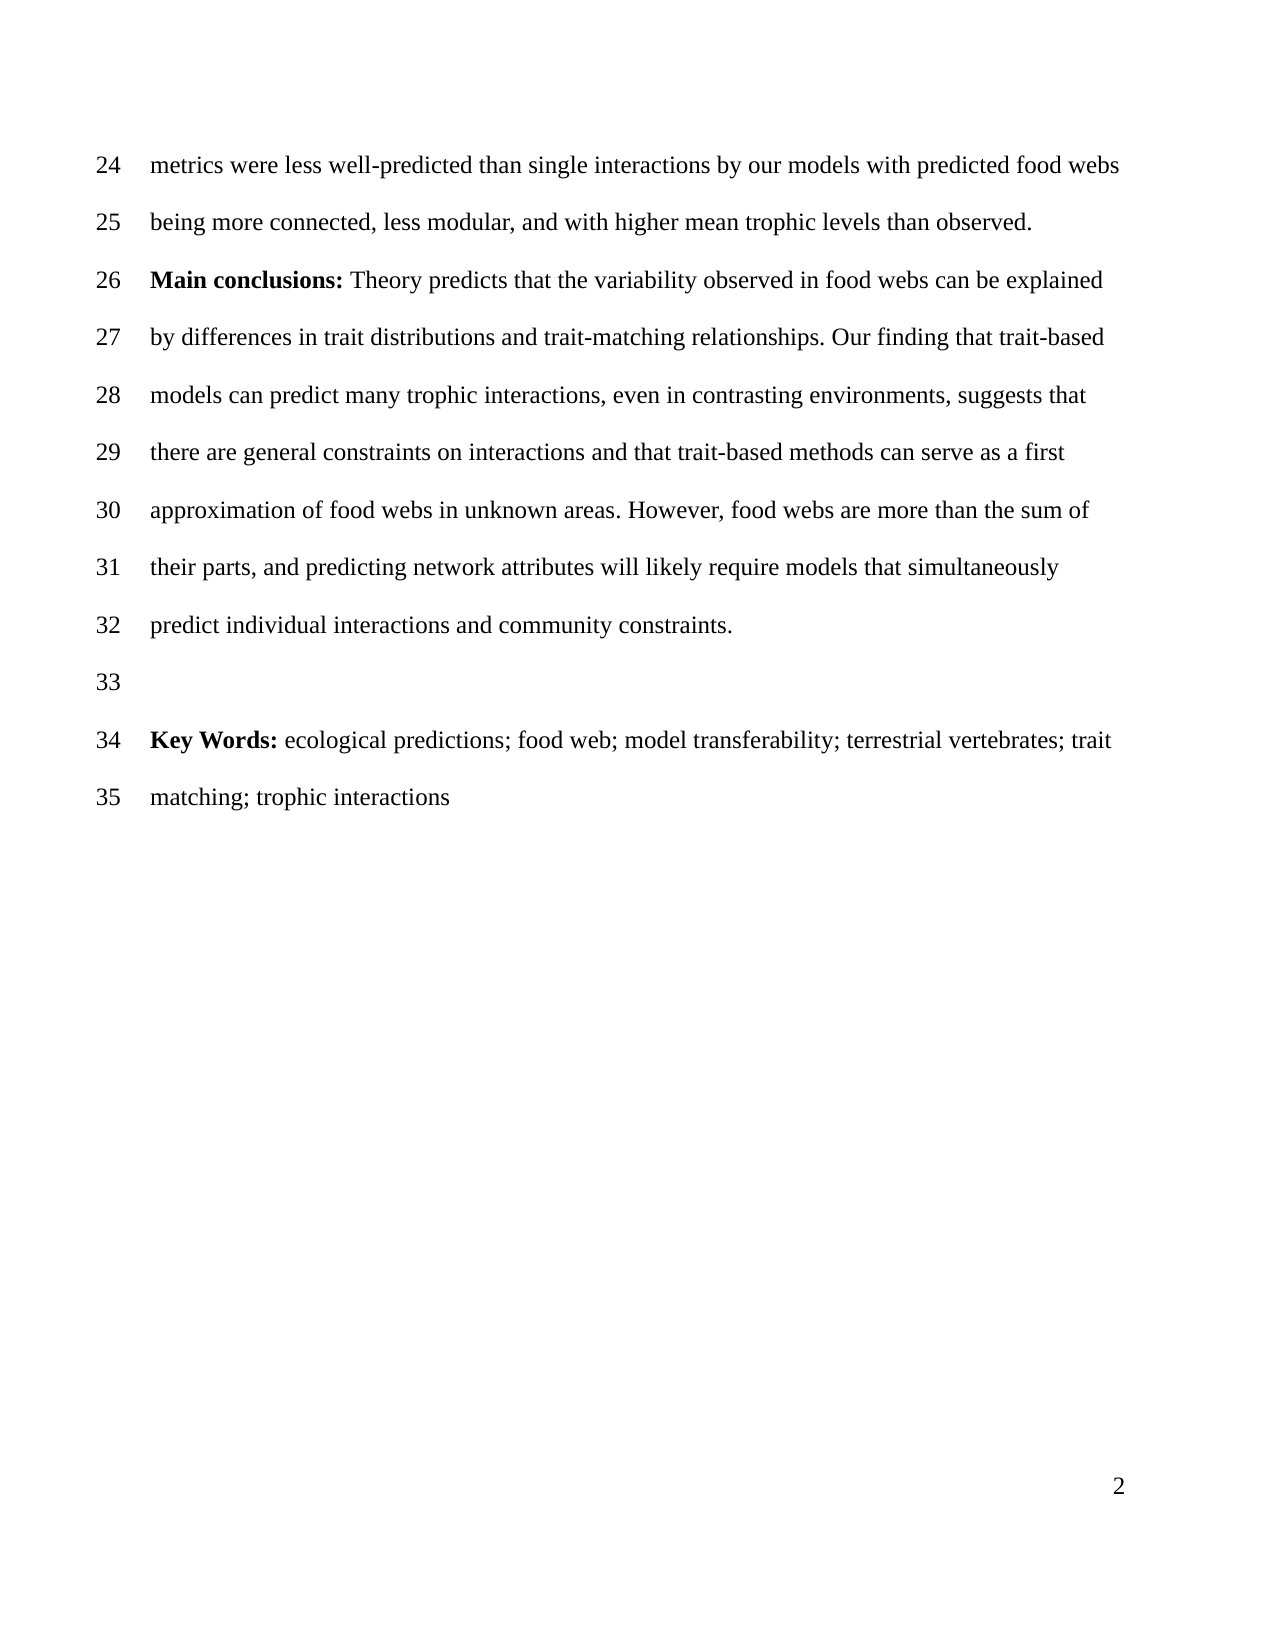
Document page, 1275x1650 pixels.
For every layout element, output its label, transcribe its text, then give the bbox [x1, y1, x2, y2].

text metrics were less well-predicted than single interactions by our models with predicted food webs being more connected, less modular, and with higher mean trophic levels than observed. [150, 150, 1125, 236]
text Key Words: ecological predictions; food web; model transferability; terrestrial vertebrates; trait matching; trophic interactions [150, 725, 1125, 811]
text Main conclusions: Theory predicts that the variability observed in food webs can be explained by differences in trait distributions and trait-matching relationships. Our finding that trait-based models can predict many trophic interactions, even in contrasting environments, suggests that there are general constraints on interactions and that trait-based methods can serve as a first approximation of food webs in unknown areas. However, food webs are more than the sum of their parts, and predicting network attributes will likely require models that simultaneously predict individual interactions and community constraints. [150, 265, 1125, 639]
